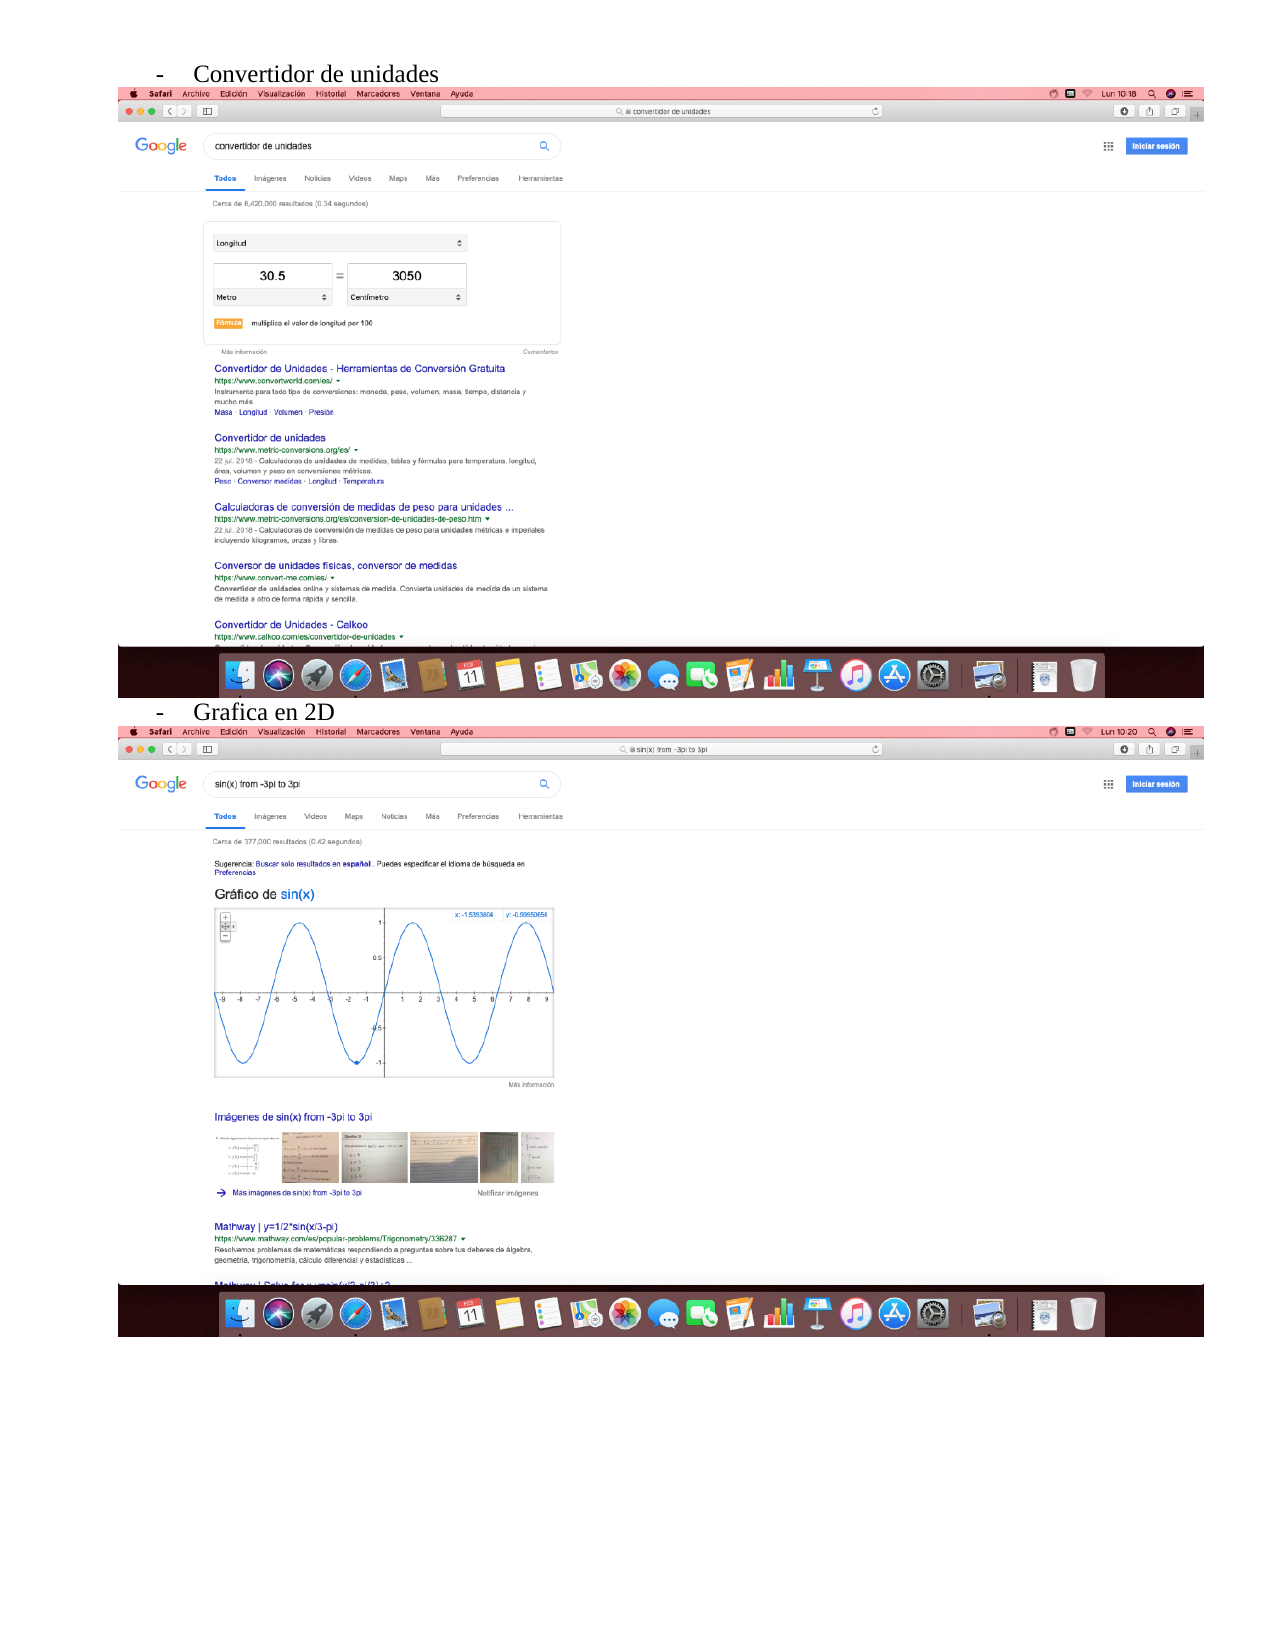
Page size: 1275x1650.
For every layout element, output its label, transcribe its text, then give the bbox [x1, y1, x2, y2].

list Grafica en 2D [156, 697, 1205, 726]
list Convertidor de unidades [156, 59, 1205, 88]
